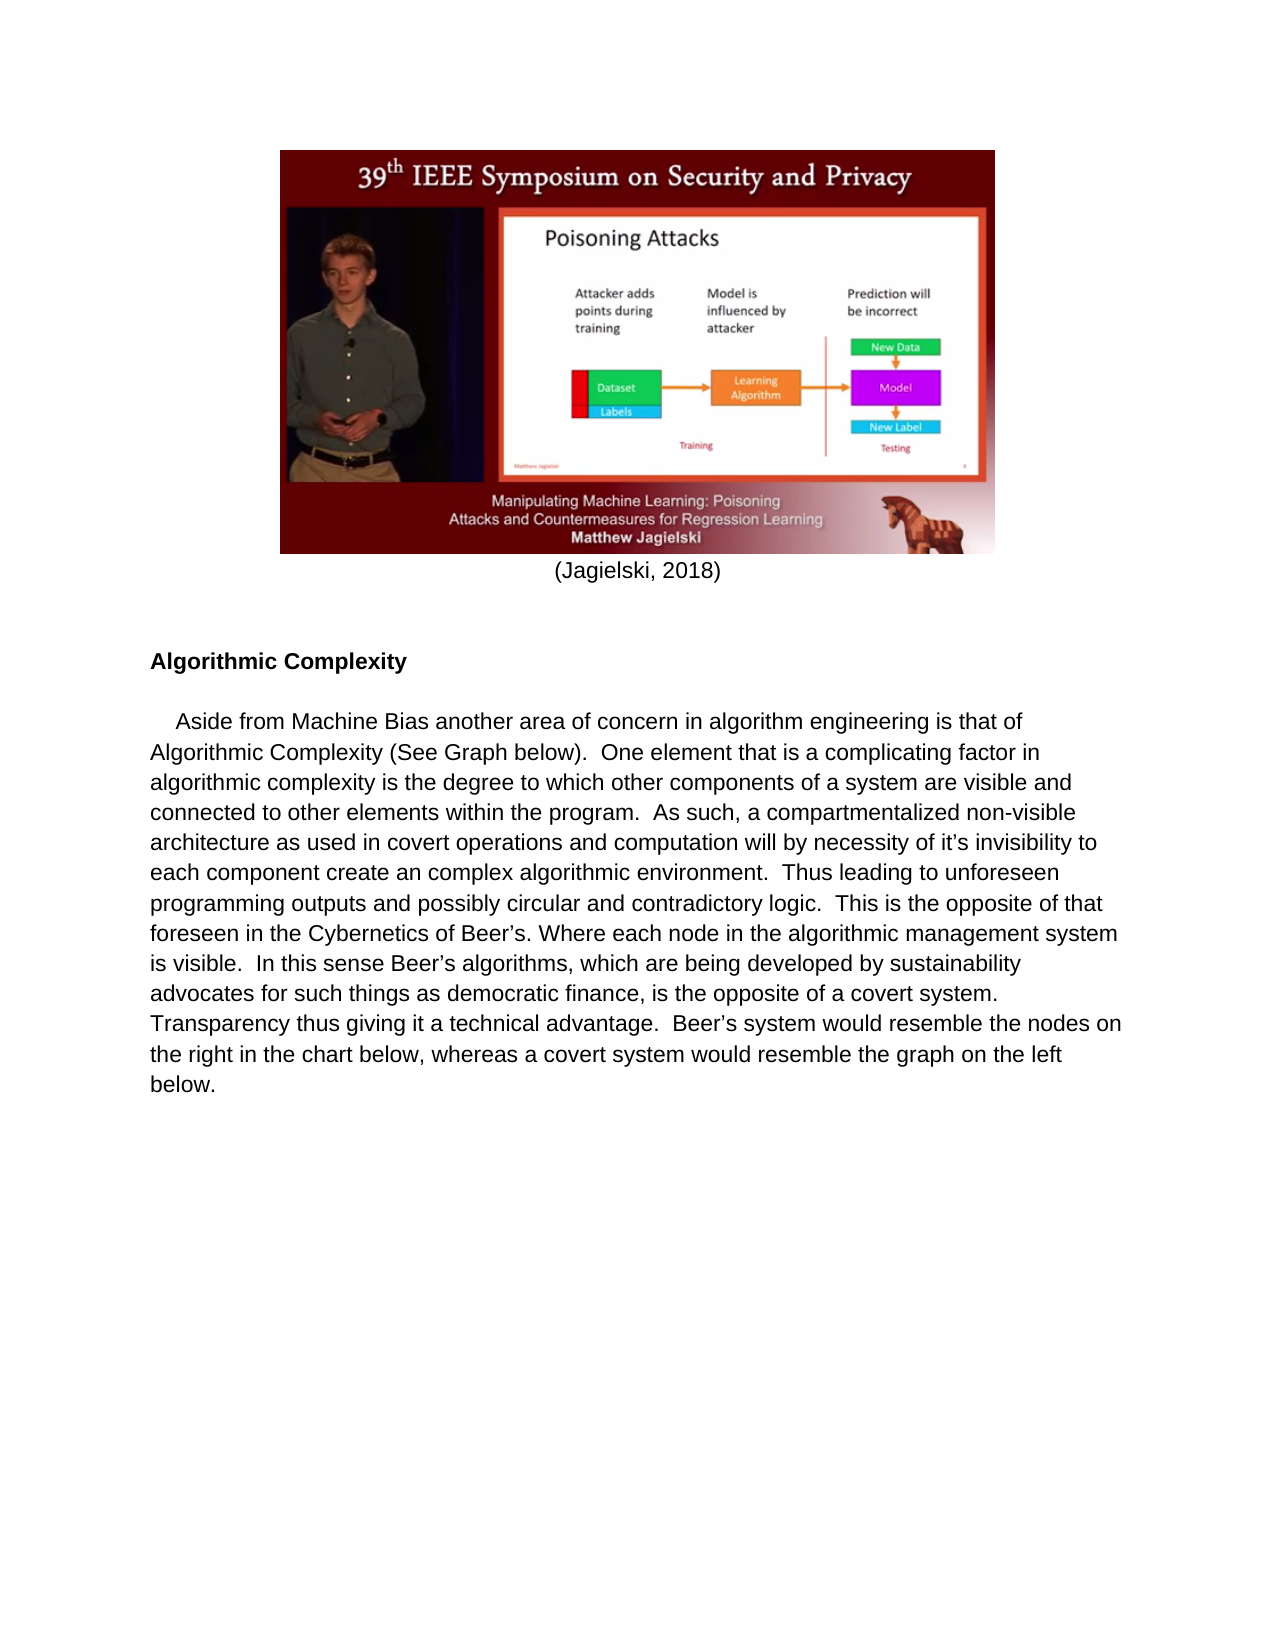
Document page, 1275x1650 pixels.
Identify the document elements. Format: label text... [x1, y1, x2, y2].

text Algorithmic Complexity [150, 648, 1125, 674]
picture [280, 150, 995, 554]
text Aside from Machine Bias another area of concern in algorithm engineering is that of Algorithmic Complexity (See Graph below). One element that is a complicating factor in algorithmic complexity is the degree to which other components of a system are visible and connected to other elements within the program. As such, a compartmentalized non-visible architecture as used in covert operations and computation will by necessity of it’s invisibility to each component create an complex algorithmic environment. Thus leading to unforeseen programming outputs and possibly circular and contradictory logic. This is the opposite of that foreseen in the Cybernetics of Beer’s. Where each node in the algorithmic management system is visible. In this sense Beer’s algorithms, which are being developed by sustainability advocates for such things as democratic finance, is the opposite of a covert system. Transparency thus giving it a technical advantage. Beer’s system would resemble the nodes on the right in the chart below, whereas a covert system would resemble the graph on the left below. [150, 708, 1125, 1097]
text (Jagielski, 2018) [150, 557, 1125, 584]
